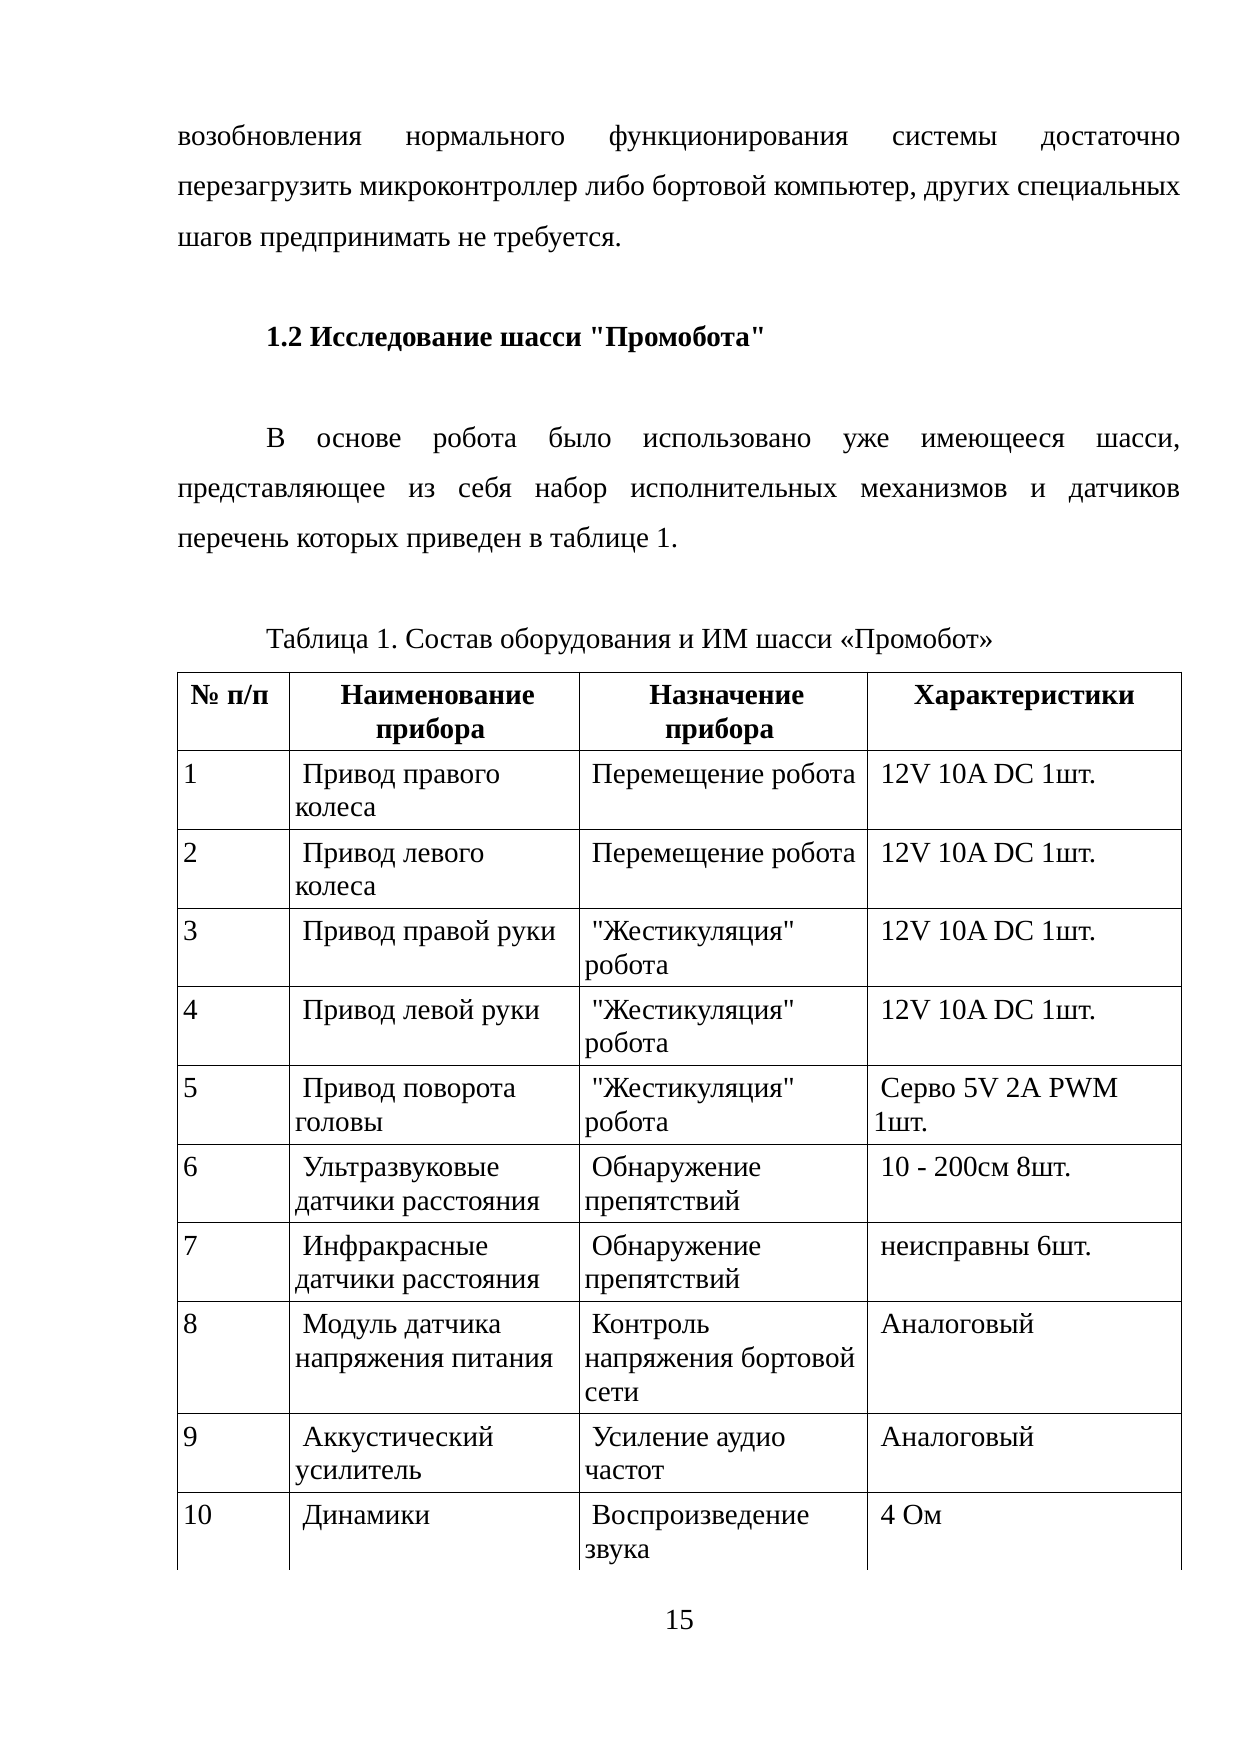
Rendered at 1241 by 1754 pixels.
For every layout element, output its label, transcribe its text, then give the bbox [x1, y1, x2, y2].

table_cell 7 [178, 1223, 289, 1301]
table_cell 5 [178, 1066, 289, 1143]
table_cell 4 Ом [868, 1493, 1181, 1570]
text В основе робота было использовано уже имеющееся шасси, представляющее из себя набор исполнительных механизмов и датчиков перечень которых приведен в таблице 1. [177, 420, 1181, 554]
table_cell "Жестикуляция" робота [580, 987, 867, 1065]
table_cell Перемещение робота [580, 830, 867, 907]
table_cell Перемещение робота [580, 751, 867, 829]
table_header Назначение прибора [580, 673, 867, 750]
table_cell Аналоговый [868, 1302, 1181, 1413]
table_cell Серво 5V 2А PWM 1шт. [868, 1066, 1181, 1143]
table_cell 12V 10A DC 1шт. [868, 830, 1181, 907]
table_header Характеристики [868, 673, 1181, 750]
table_cell 2 [178, 830, 289, 907]
table_cell 1 [178, 751, 289, 829]
table_cell 10 - 200см 8шт. [868, 1145, 1181, 1222]
table_cell Привод левой руки [290, 987, 579, 1065]
table_cell Ультразвуковые датчики расстояния [290, 1145, 579, 1222]
table_cell Модуль датчика напряжения питания [290, 1302, 579, 1413]
table_cell "Жестикуляция" робота [580, 1066, 867, 1143]
table_cell 12V 10A DC 1шт. [868, 751, 1181, 829]
table_cell Привод правого колеса [290, 751, 579, 829]
table_cell 9 [178, 1414, 289, 1492]
table_header № п/п [178, 673, 289, 750]
table_cell 12V 10A DC 1шт. [868, 909, 1181, 986]
table_cell 12V 10A DC 1шт. [868, 987, 1181, 1065]
table_cell Привод левого колеса [290, 830, 579, 907]
table_cell Воспроизведение звука [580, 1493, 867, 1570]
text Таблица 1. Состав оборудования и ИМ шасси «Промобот» [177, 621, 1181, 655]
table_cell Обнаружение препятствий [580, 1145, 867, 1222]
table_cell Динамики [290, 1493, 579, 1570]
table_cell Контроль напряжения бортовой сети [580, 1302, 867, 1413]
table_cell 10 [178, 1493, 289, 1570]
table_cell Усиление аудио частот [580, 1414, 867, 1492]
table_cell "Жестикуляция" робота [580, 909, 867, 986]
text возобновления нормального функционирования системы достаточно перезагрузить микроконтроллер либо бортовой компьютер, других специальных шагов предпринимать не требуется. [177, 118, 1181, 252]
table_cell Привод правой руки [290, 909, 579, 986]
table_cell 6 [178, 1145, 289, 1222]
table_cell 8 [178, 1302, 289, 1413]
table_cell Аналоговый [868, 1414, 1181, 1492]
table_cell Инфракрасные датчики расстояния [290, 1223, 579, 1301]
table_cell 4 [178, 987, 289, 1065]
table_header Наименование прибора [290, 673, 579, 750]
table_cell 3 [178, 909, 289, 986]
table_cell Аккустический усилитель [290, 1414, 579, 1492]
table_cell Обнаружение препятствий [580, 1223, 867, 1301]
subtitle 1.2 Исследование шасси "Промобота" [177, 319, 1181, 353]
table_cell Привод поворота головы [290, 1066, 579, 1143]
table_cell неисправны 6шт. [868, 1223, 1181, 1301]
